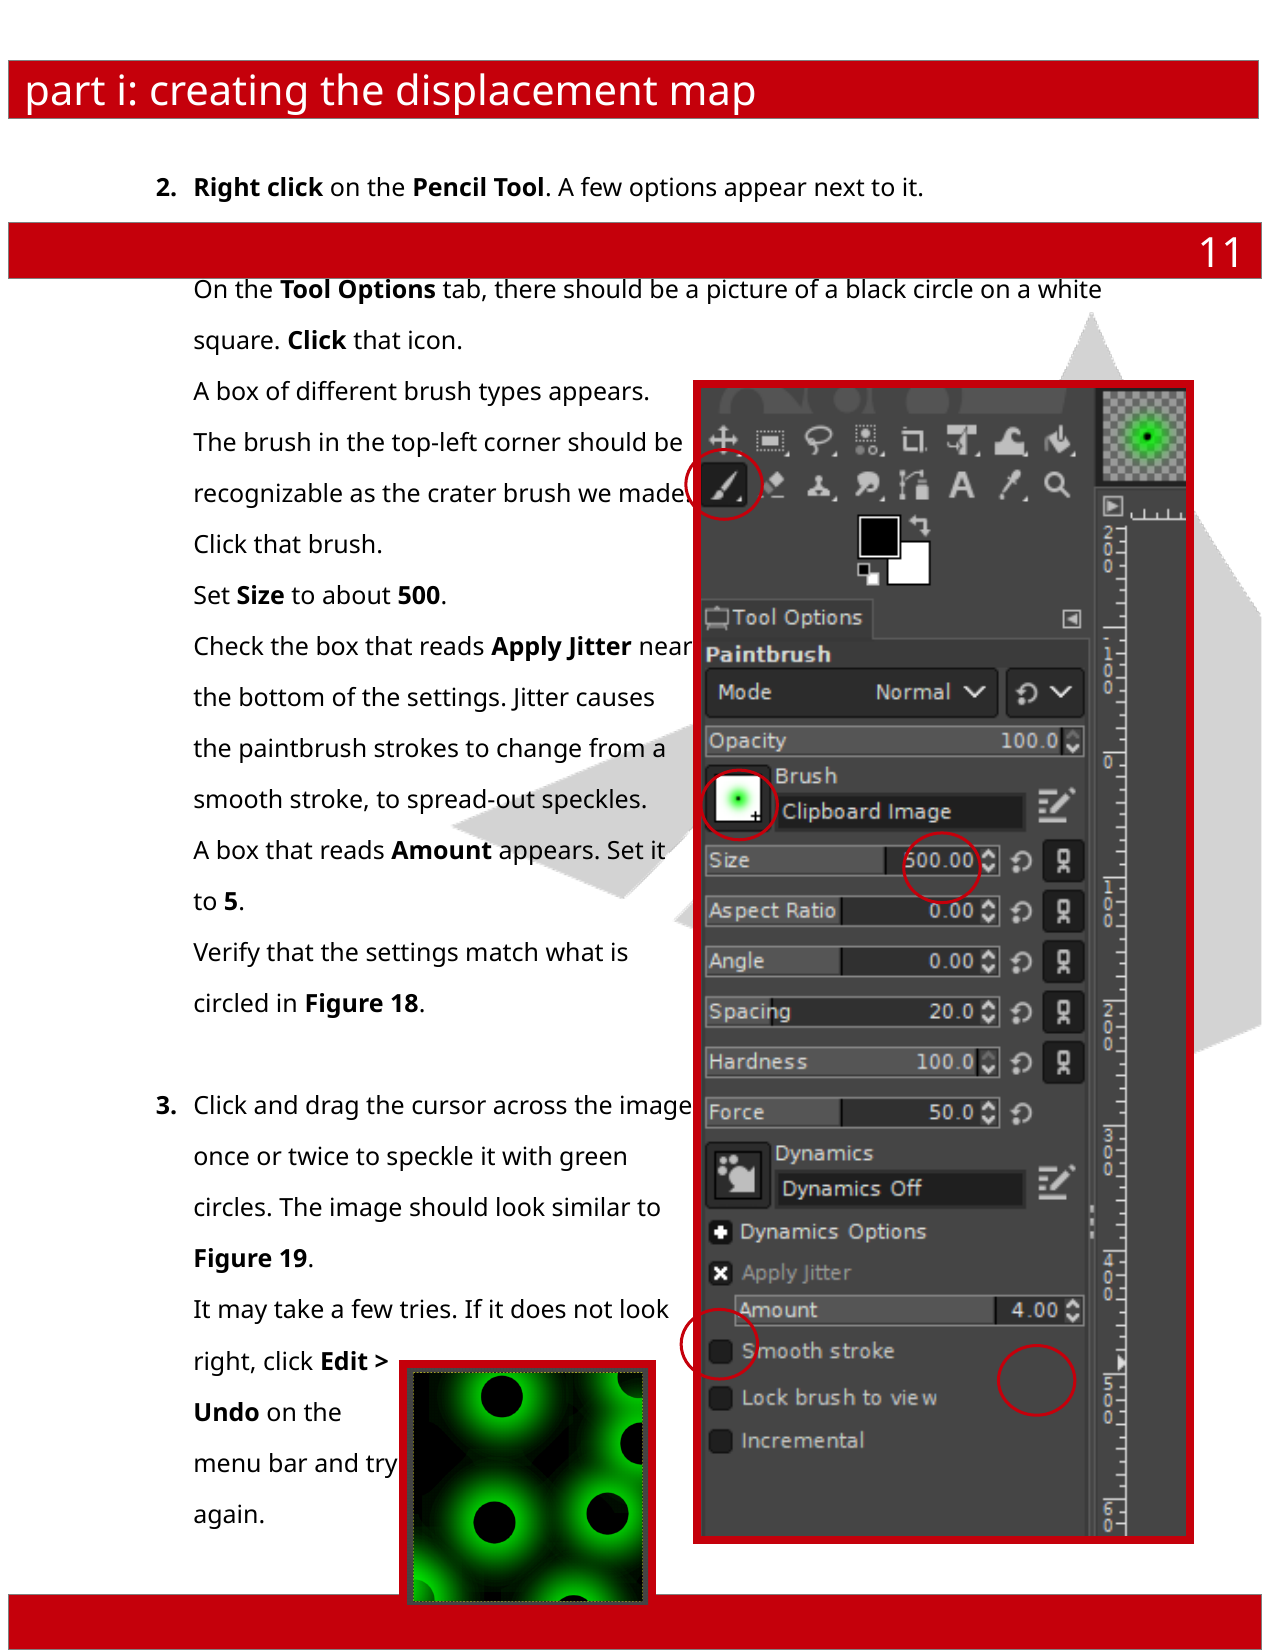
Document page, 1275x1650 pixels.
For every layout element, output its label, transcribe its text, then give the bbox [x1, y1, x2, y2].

picture [701, 1311, 756, 1377]
picture [703, 772, 775, 838]
list Verify that the settings match what is circled in Figure 18. [156, 935, 428, 1020]
picture [701, 388, 1186, 1536]
list now look similar to Figure 24. If it does not, feel free to undo and [428, 283, 1262, 1117]
list A box of different brush types appears. The brush in the top-left corner should be recognizable as the crater brush we made. Click that brush. [156, 373, 428, 561]
list Right click on the Pencil Tool. A few options appear next to it. [156, 169, 1157, 203]
list It may take a few tries. If it does not look right, click Edit > Undo on the menu bar and try again. [156, 1292, 693, 1530]
picture [407, 1368, 649, 1605]
picture [701, 452, 760, 517]
list On the Tool Options tab, there should be a picture of a black circle on a white square. Click that icon. [156, 279, 467, 356]
list Set Size to about 500. [156, 577, 428, 612]
list A box that reads Amount appears. Set it to 5. [156, 833, 428, 918]
list Click and drag the cursor across the image once or twice to speckle it with green circles. The image should look similar to Figure 19. [156, 1088, 693, 1275]
list Check the box that reads Apply Jitter near the bottom of the settings. Jitter causes the paintbrush strokes to change from a smooth stroke, to spread-out speckles. [156, 628, 428, 816]
